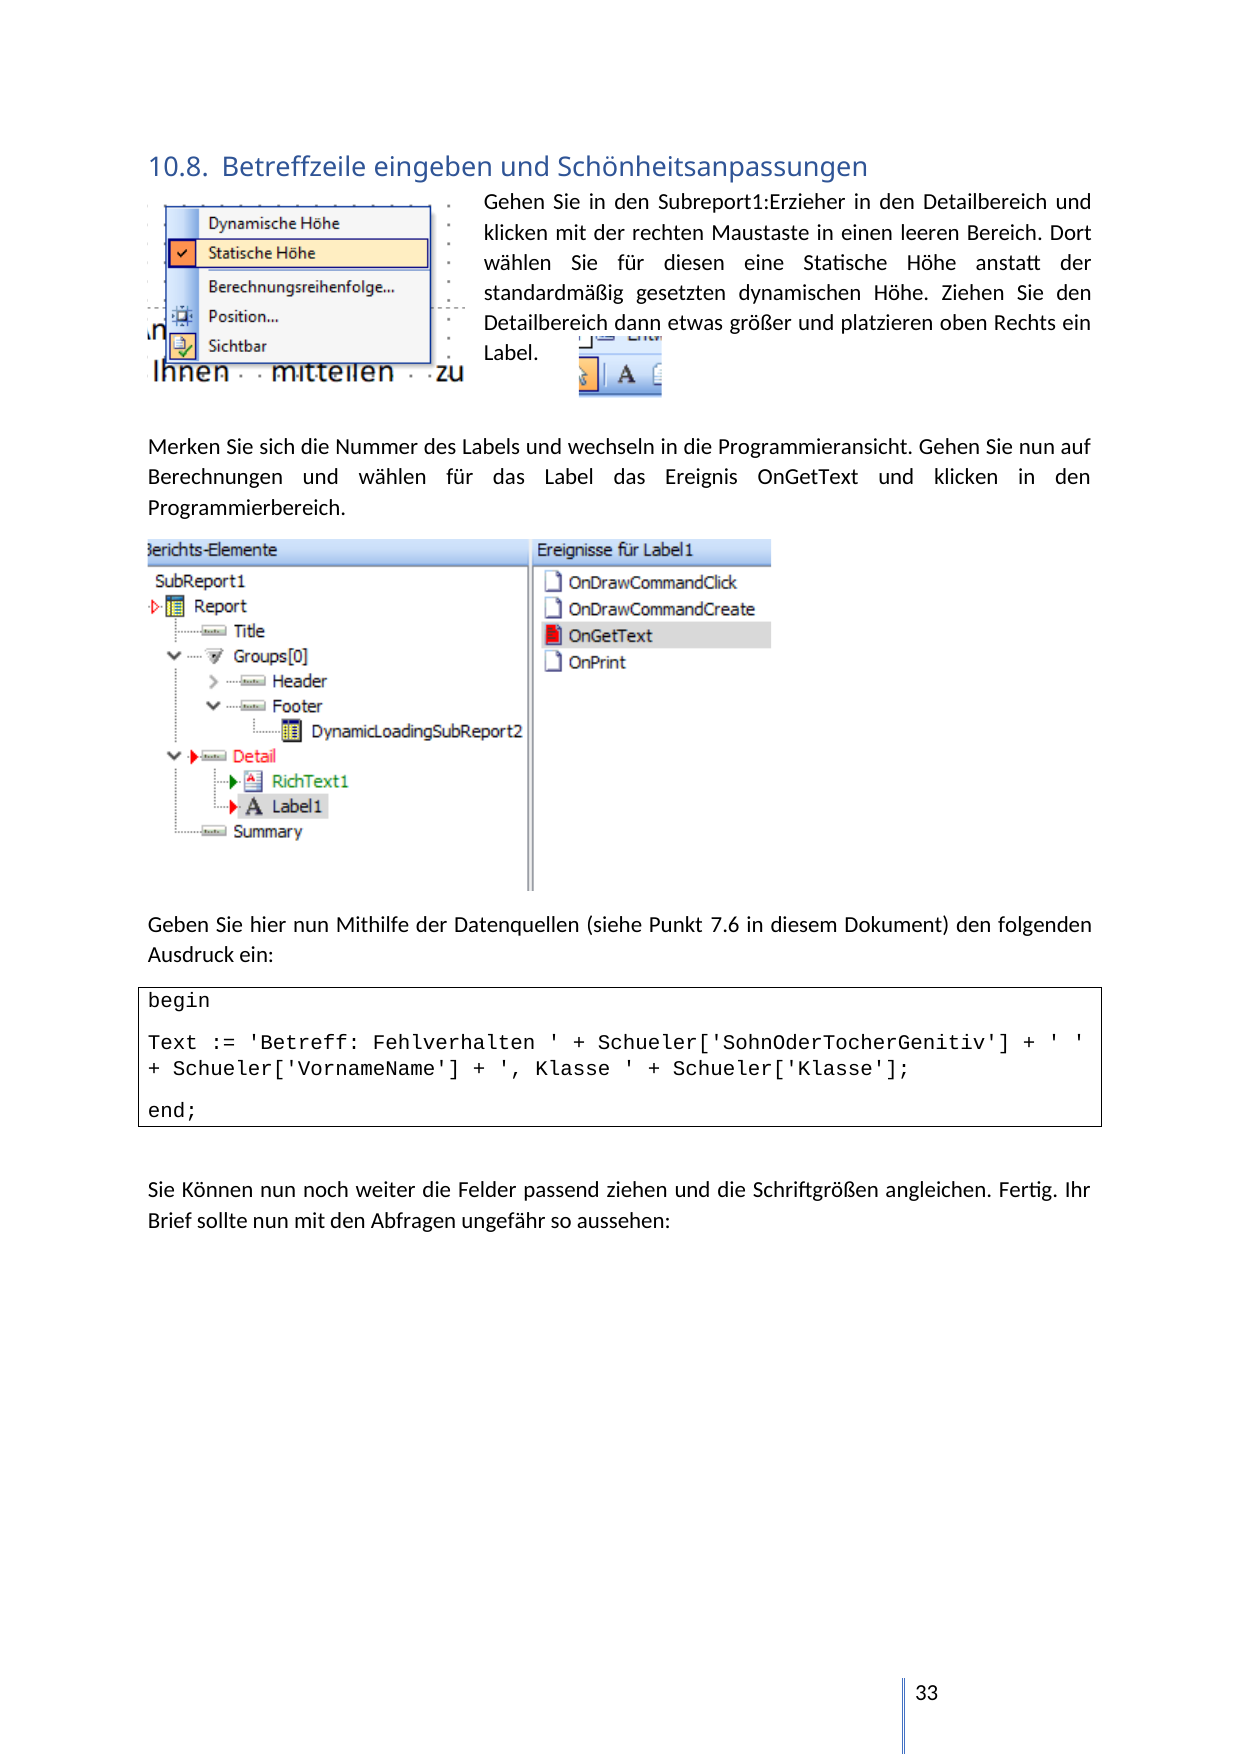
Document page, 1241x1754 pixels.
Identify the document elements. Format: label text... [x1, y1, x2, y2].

text Sie Können nun noch weiter die Felder passend ziehen und die Schriftgrößen angleichen. Fertig. Ihr Brief sollte nun mit den Abfragen ungefähr so aussehen: [148, 1176, 1093, 1234]
text begin [139, 988, 1101, 1014]
subtitle Betreffzeile eingeben und Schönheitsanpassungen [148, 148, 1093, 184]
picture [616, 336, 664, 400]
text Text := 'Betreff: Fehlverhalten ' + Schueler['SohnOderTocherGenitiv'] + ' ' + Schueler['VornameName'] + ', Klasse ' + Schueler['Klasse']; [139, 1029, 1101, 1081]
picture [147, 539, 772, 891]
picture [163, 197, 303, 337]
text Geben Sie hier nun Mithilfe der Datenquellen (siehe Punkt 7.6. in diesem Dokument) den folgenden Ausdruck ein: [148, 910, 1093, 968]
text end; [139, 1097, 1101, 1126]
text Gehen Sie in den Subreport1:Erzieher in den Detailbereich und klicken mit der rechten Maustaste in einen leeren Bereich. Dort wählen Sie für diesen eine Statische Höhe anstatt der standardmäßig gesetzten dynamischen Höhe. Ziehen Sie den Detailbereich dann etwas größer und platzieren oben Rechts ein Label. [148, 187, 1093, 366]
text Merken Sie sich die Nummer des Labels und wechseln in die Programmieransicht. Gehen Sie nun auf Berechnungen und wählen für das Label das Ereignis OnGetText und klicken in den Programmierbereich. [148, 432, 1093, 521]
